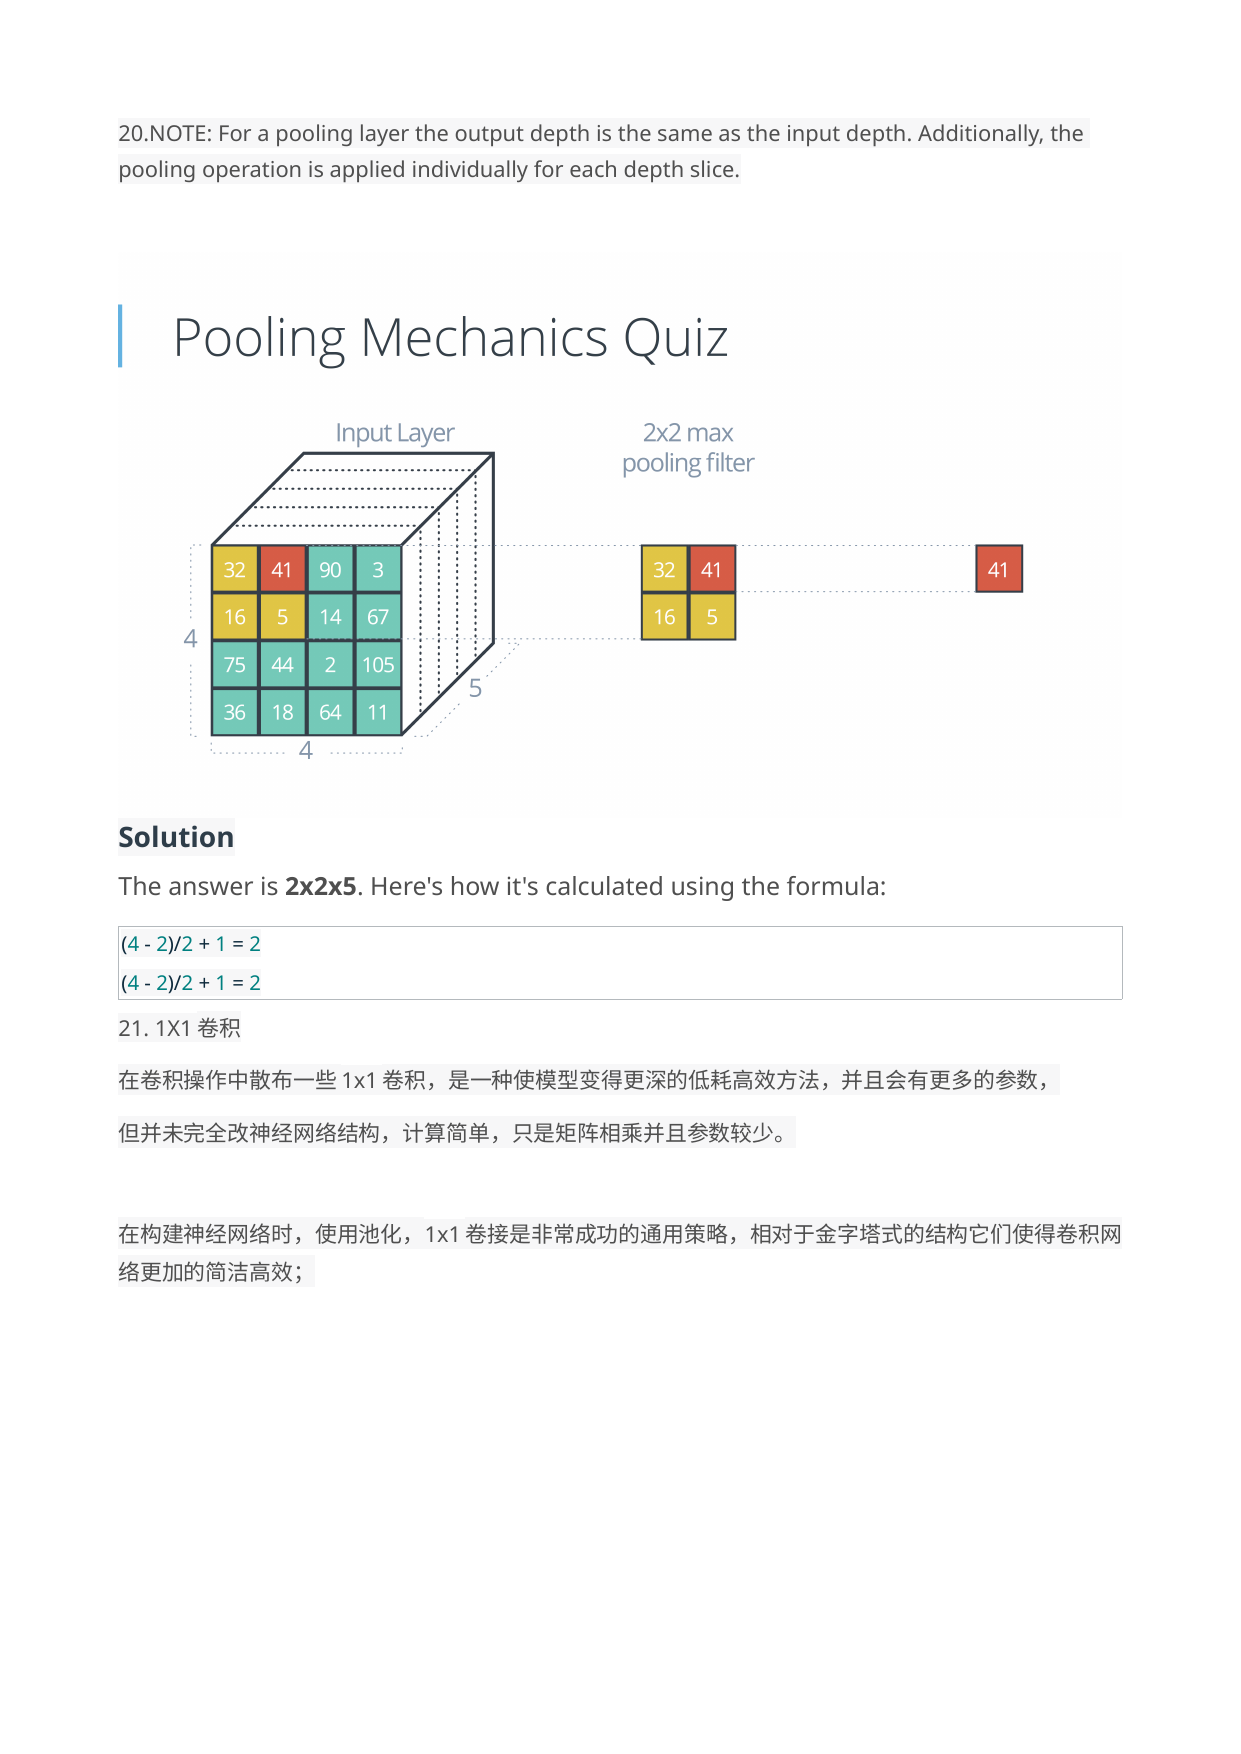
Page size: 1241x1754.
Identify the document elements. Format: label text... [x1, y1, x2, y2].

picture [118, 252, 1123, 818]
text 但并未完全改神经网络结构，计算简单，只是矩阵相乘并且参数较少。 [118, 1116, 1122, 1148]
text The answer is 2x2x5. Here's how it's calculated using the formula: [118, 868, 1122, 902]
text 在卷积操作中散布一些1x1卷积，是一种使模型变得更深的低耗高效方法，并且会有更多的参数， [118, 1063, 1122, 1095]
text 21. 1X1卷积 [118, 1011, 1122, 1042]
text (4 - 2)/2 + 1 = 2 [119, 965, 1122, 999]
text 在构建神经网络时，使用池化，1x1卷接是非常成功的通用策略，相对于金字塔式的结构它们使得卷积网络更加的简洁高效； [118, 1217, 1122, 1287]
text (4 - 2)/2 + 1 = 2 [119, 927, 1122, 957]
text 20.NOTE: For a pooling layer the output depth is the same as the input depth. Additionally, the pooling operation is applied individually for each depth slice. [118, 118, 1122, 184]
subtitle Solution [118, 818, 1122, 856]
